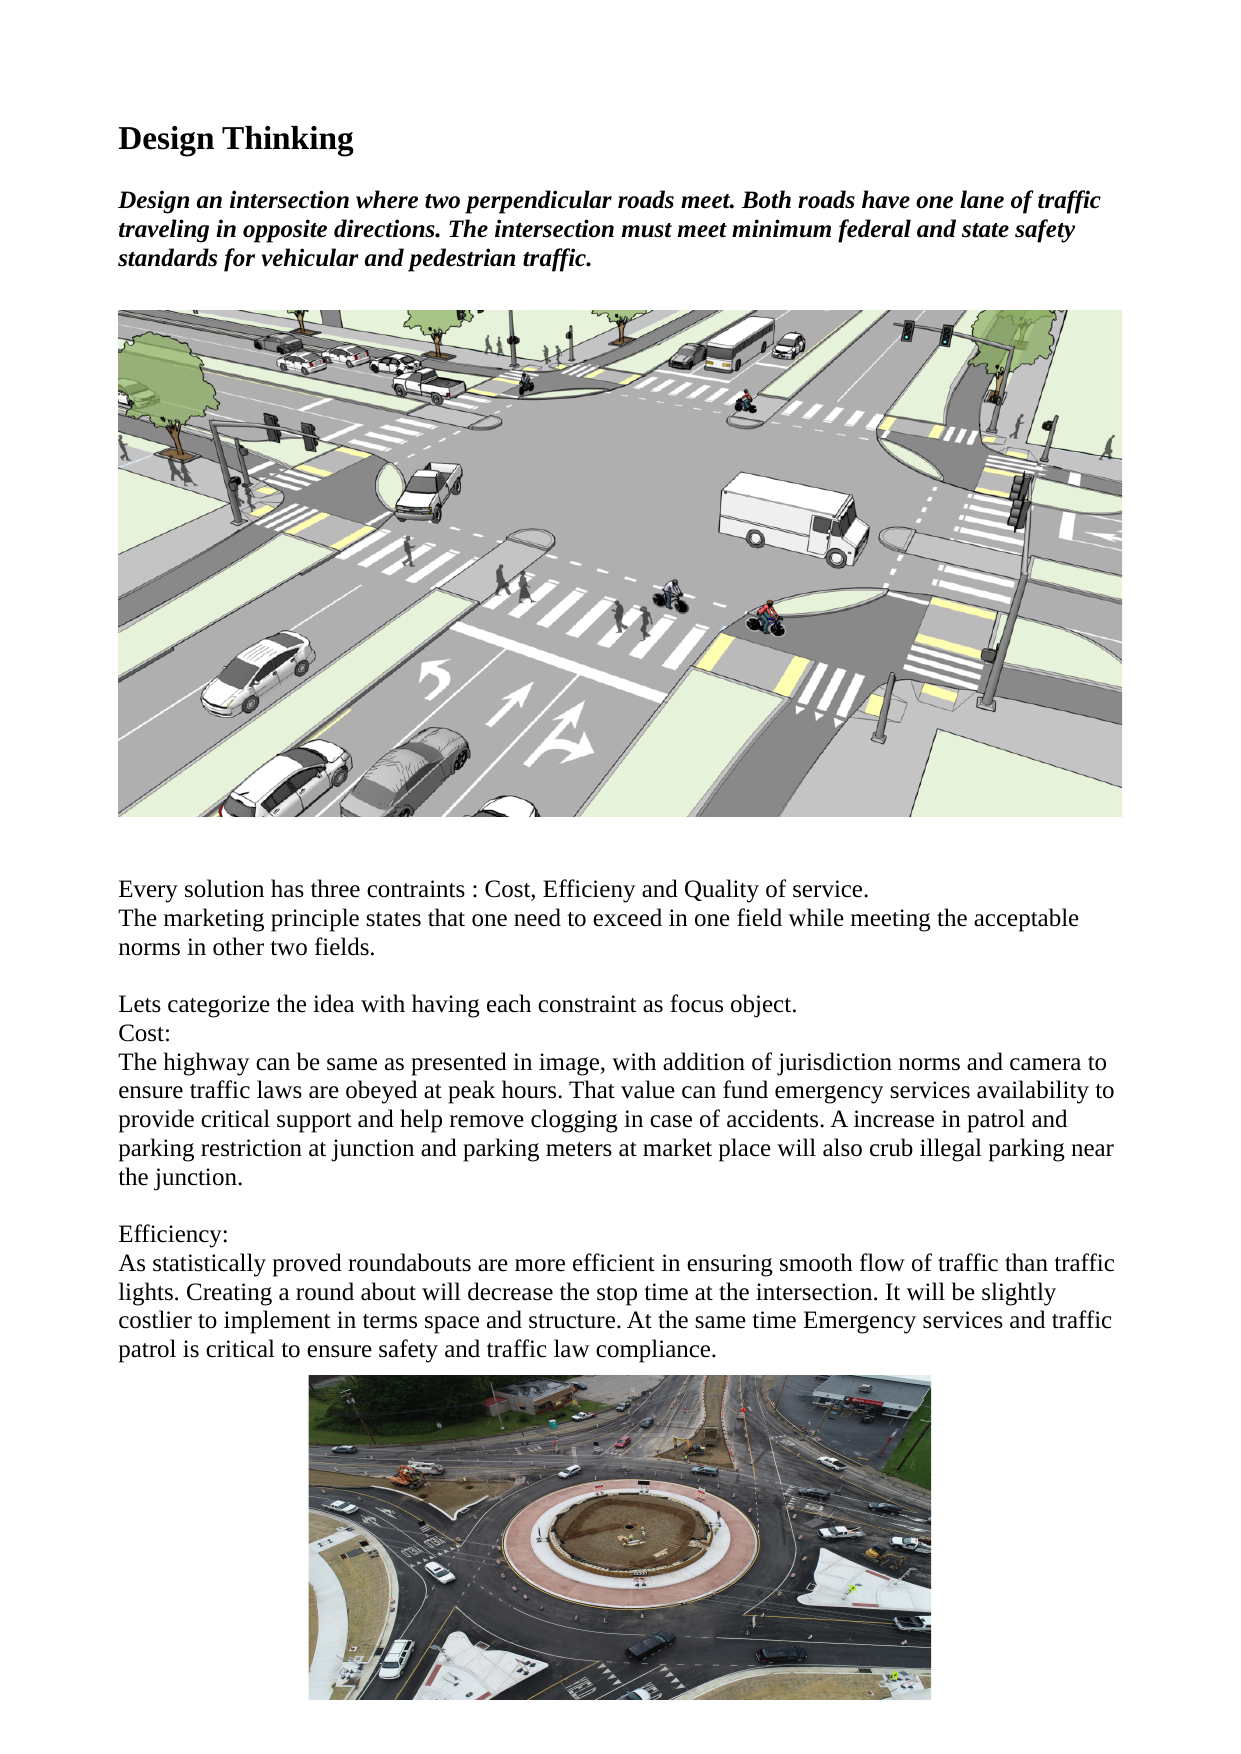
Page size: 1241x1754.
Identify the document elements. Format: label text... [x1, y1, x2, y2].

text Cost: [118, 1018, 1122, 1047]
text The marketing principle states that one need to exceed in one field while meeting the acceptable norms in other two fields. [118, 903, 1122, 960]
text Lets categorize the idea with having each constraint as focus object. [118, 989, 1122, 1018]
text The highway can be same as presented in image, with addition of jurisdiction norms and camera to ensure traffic laws are obeyed at peak hours. That value can fund emergency services availability to provide critical support and help remove clogging in case of accidents. A increase in patrol and parking restriction at junction and parking meters at market place will also crub illegal parking near the junction. [118, 1047, 1122, 1190]
text Design an intersection where two perpendicular roads meet. Both roads have one lane of traffic traveling in opposite directions. The intersection must meet minimum federal and state safety standards for vehicular and pedestrian traffic. [118, 185, 1122, 271]
text Efficiency: [118, 1219, 1122, 1248]
text As statistically proved roundabouts are more efficient in ensuring smooth flow of traffic than traffic lights. Creating a round about will decrease the stop time at the intersection. It will be slightly costlier to implement in terms space and structure. At the same time Emergency services and traffic patrol is critical to ensure safety and traffic law compliance. [118, 1248, 1122, 1363]
picture [308, 1375, 932, 1700]
text Every solution has three contraints : Cost, Efficieny and Quality of service. [118, 874, 1122, 903]
text Design Thinking [118, 118, 1122, 156]
picture [118, 310, 1123, 817]
